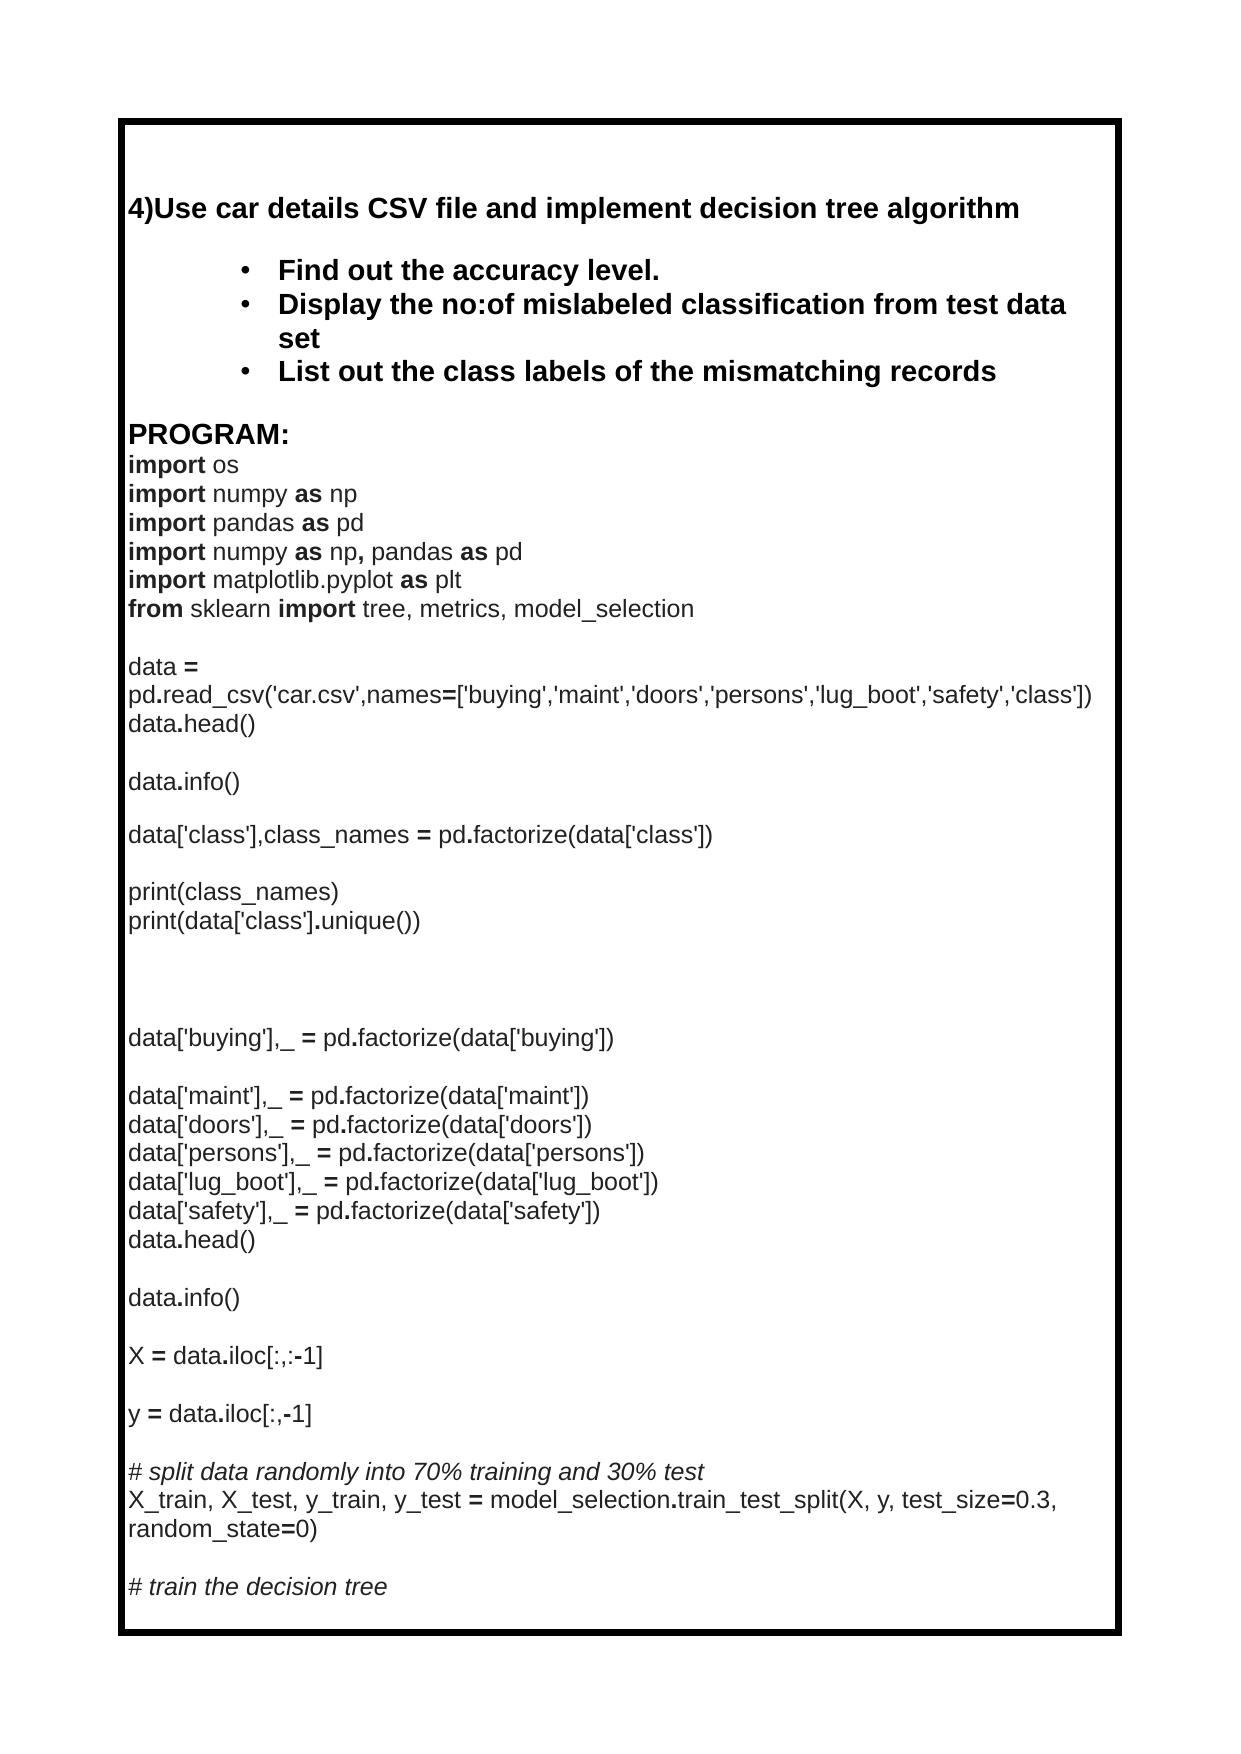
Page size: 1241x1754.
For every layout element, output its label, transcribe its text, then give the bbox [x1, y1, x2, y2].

text print(data['class'].unique()) [128, 906, 1112, 935]
list Find out the accuracy level. [240, 253, 1112, 287]
text import os [128, 450, 1112, 479]
text X_train, X_test, y_train, y_test = model_selection.train_test_split(X, y, test_size=0.3, random_state=0) [128, 1486, 1112, 1543]
list List out the class labels of the mismatching records [240, 354, 1112, 388]
text import matplotlib.pyplot as plt [128, 565, 1112, 594]
list PROGRAM: [128, 417, 1112, 450]
text data['class'],class_names = pd.factorize(data['class']) [128, 820, 1112, 849]
list Display the no:of mislabeled classification from test data set [240, 287, 1112, 354]
text X = data.iloc[:,:-1] [128, 1341, 1112, 1370]
text y = data.iloc[:,-1] [128, 1399, 1112, 1428]
text data['doors'],_ = pd.factorize(data['doors']) [128, 1109, 1112, 1138]
text data = pd.read_csv('car.csv',names=['buying','maint','doors','persons','lug_boot','safety','class']) [128, 651, 1112, 709]
text print(class_names) [128, 877, 1112, 906]
text import numpy as np [128, 479, 1112, 508]
text import numpy as np, pandas as pd [128, 536, 1112, 565]
text from sklearn import tree, metrics, model_selection [128, 594, 1112, 623]
text data['safety'],_ = pd.factorize(data['safety']) [128, 1196, 1112, 1224]
text data['maint'],_ = pd.factorize(data['maint']) [128, 1081, 1112, 1109]
text data.head() [128, 709, 1112, 738]
text data.head() [128, 1224, 1112, 1253]
text # split data randomly into 70% training and 30% test [128, 1457, 1112, 1486]
text import pandas as pd [128, 508, 1112, 536]
text data['buying'],_ = pd.factorize(data['buying']) [128, 1023, 1112, 1051]
text # train the decision tree [128, 1572, 1112, 1601]
text data['lug_boot'],_ = pd.factorize(data['lug_boot']) [128, 1167, 1112, 1196]
text data.info() [128, 767, 1112, 796]
text data['persons'],_ = pd.factorize(data['persons']) [128, 1138, 1112, 1167]
list 4)Use car details CSV file and implement decision tree algorithm [128, 191, 1112, 224]
text data.info() [128, 1283, 1112, 1312]
